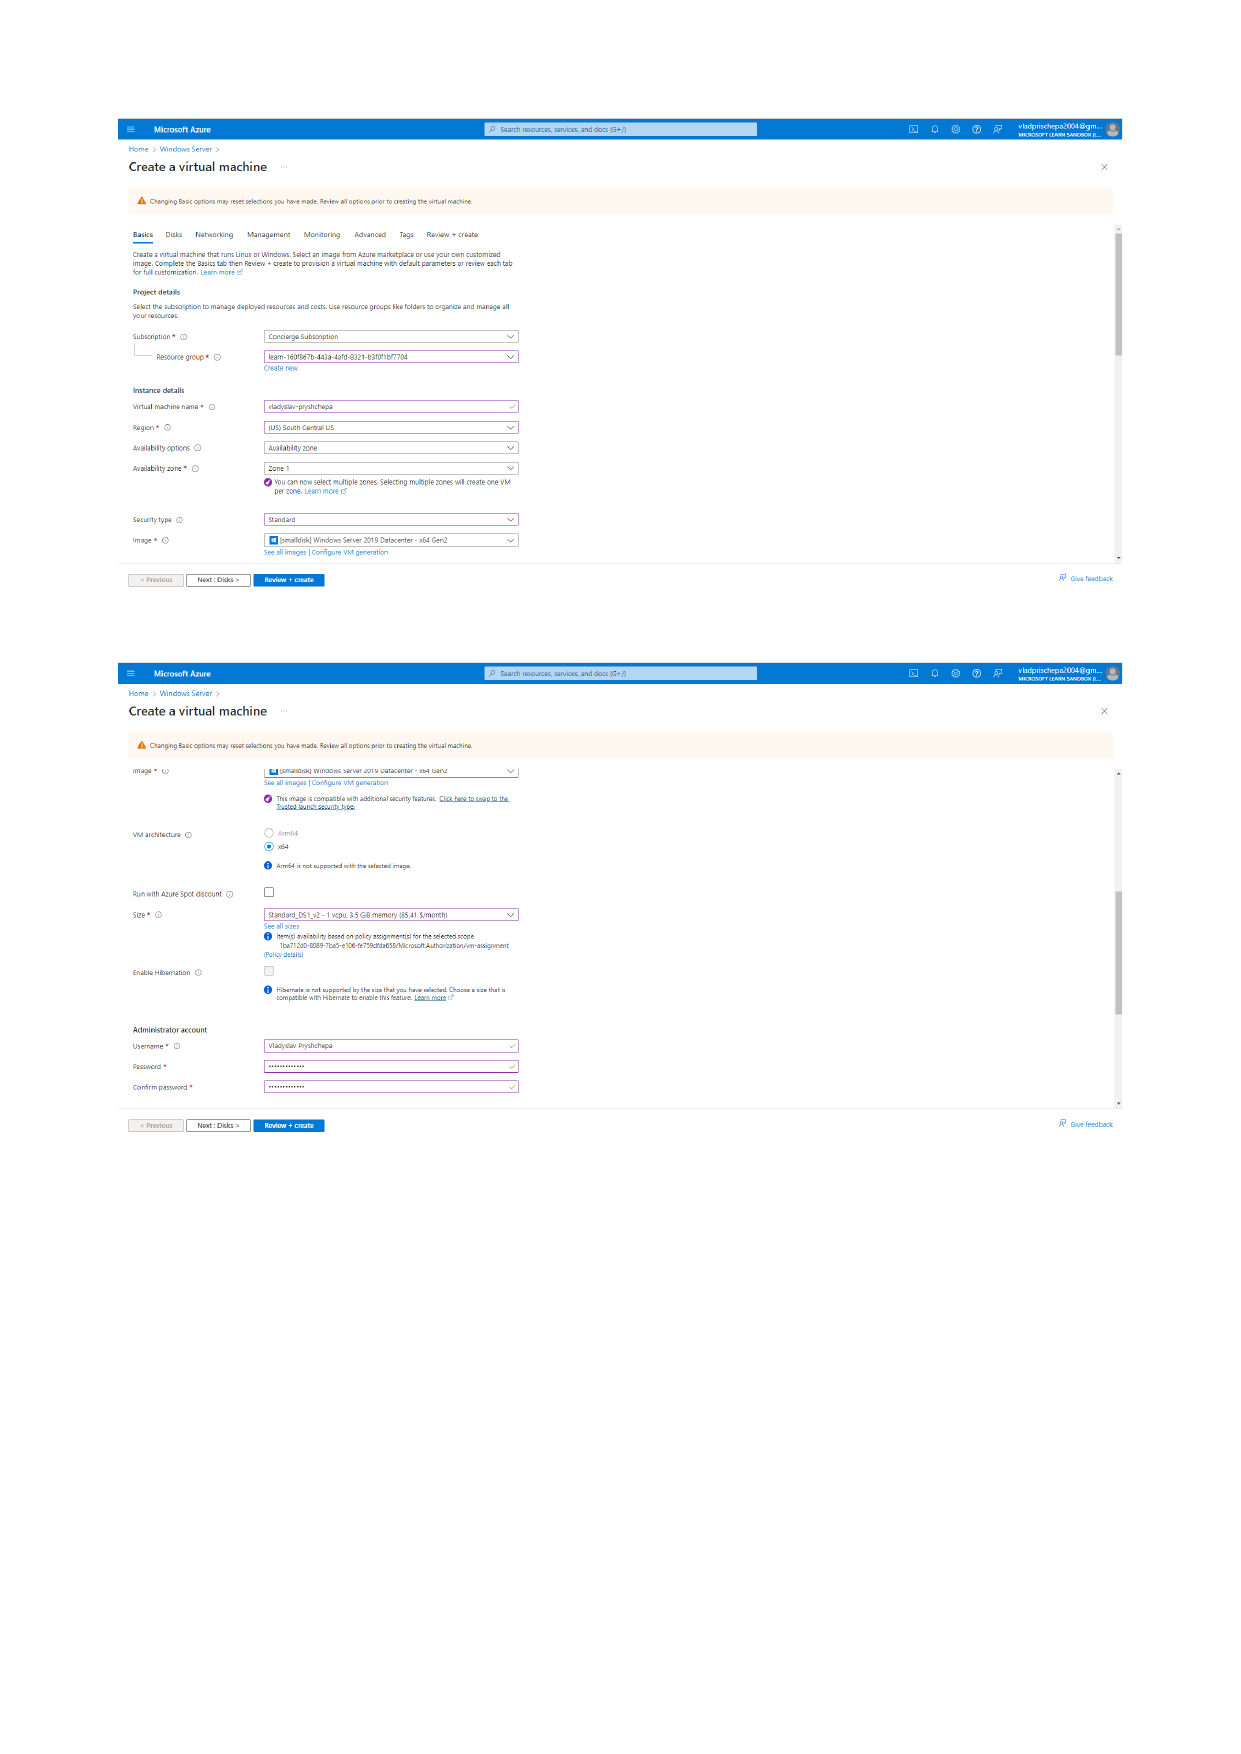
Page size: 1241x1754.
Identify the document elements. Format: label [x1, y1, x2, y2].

picture [118, 118, 1123, 595]
picture [118, 662, 1123, 1136]
